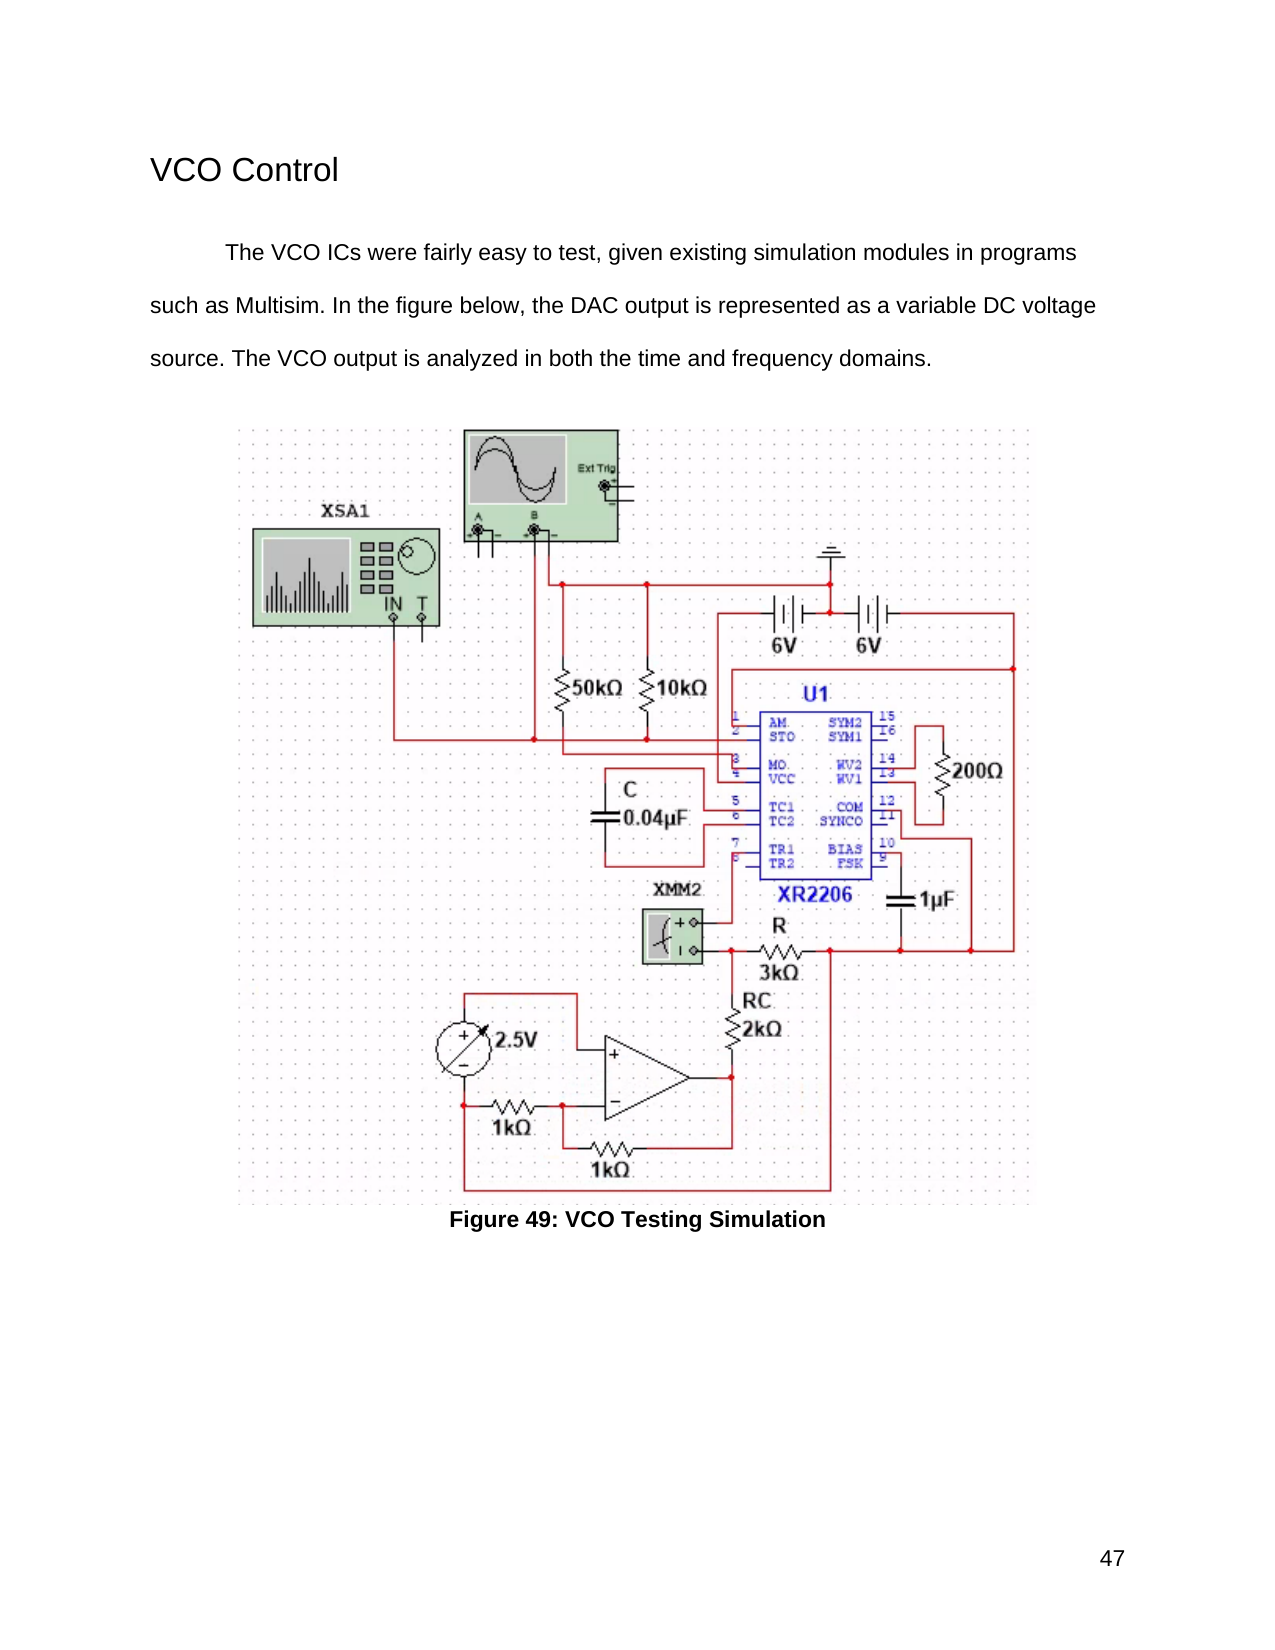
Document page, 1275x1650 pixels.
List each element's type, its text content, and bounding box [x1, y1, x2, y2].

text The VCO ICs were fairly easy to test, given existing simulation modules in programs such as Multisim. In the figure below, the DAC output is represented as a variable DC voltage source. The VCO output is analyzed in both the time and frequency domains. [150, 239, 1125, 371]
picture [238, 427, 1037, 1205]
text Figure 49: VCO Testing Simulation [150, 1206, 1125, 1233]
subtitle VCO Control [150, 150, 1125, 188]
